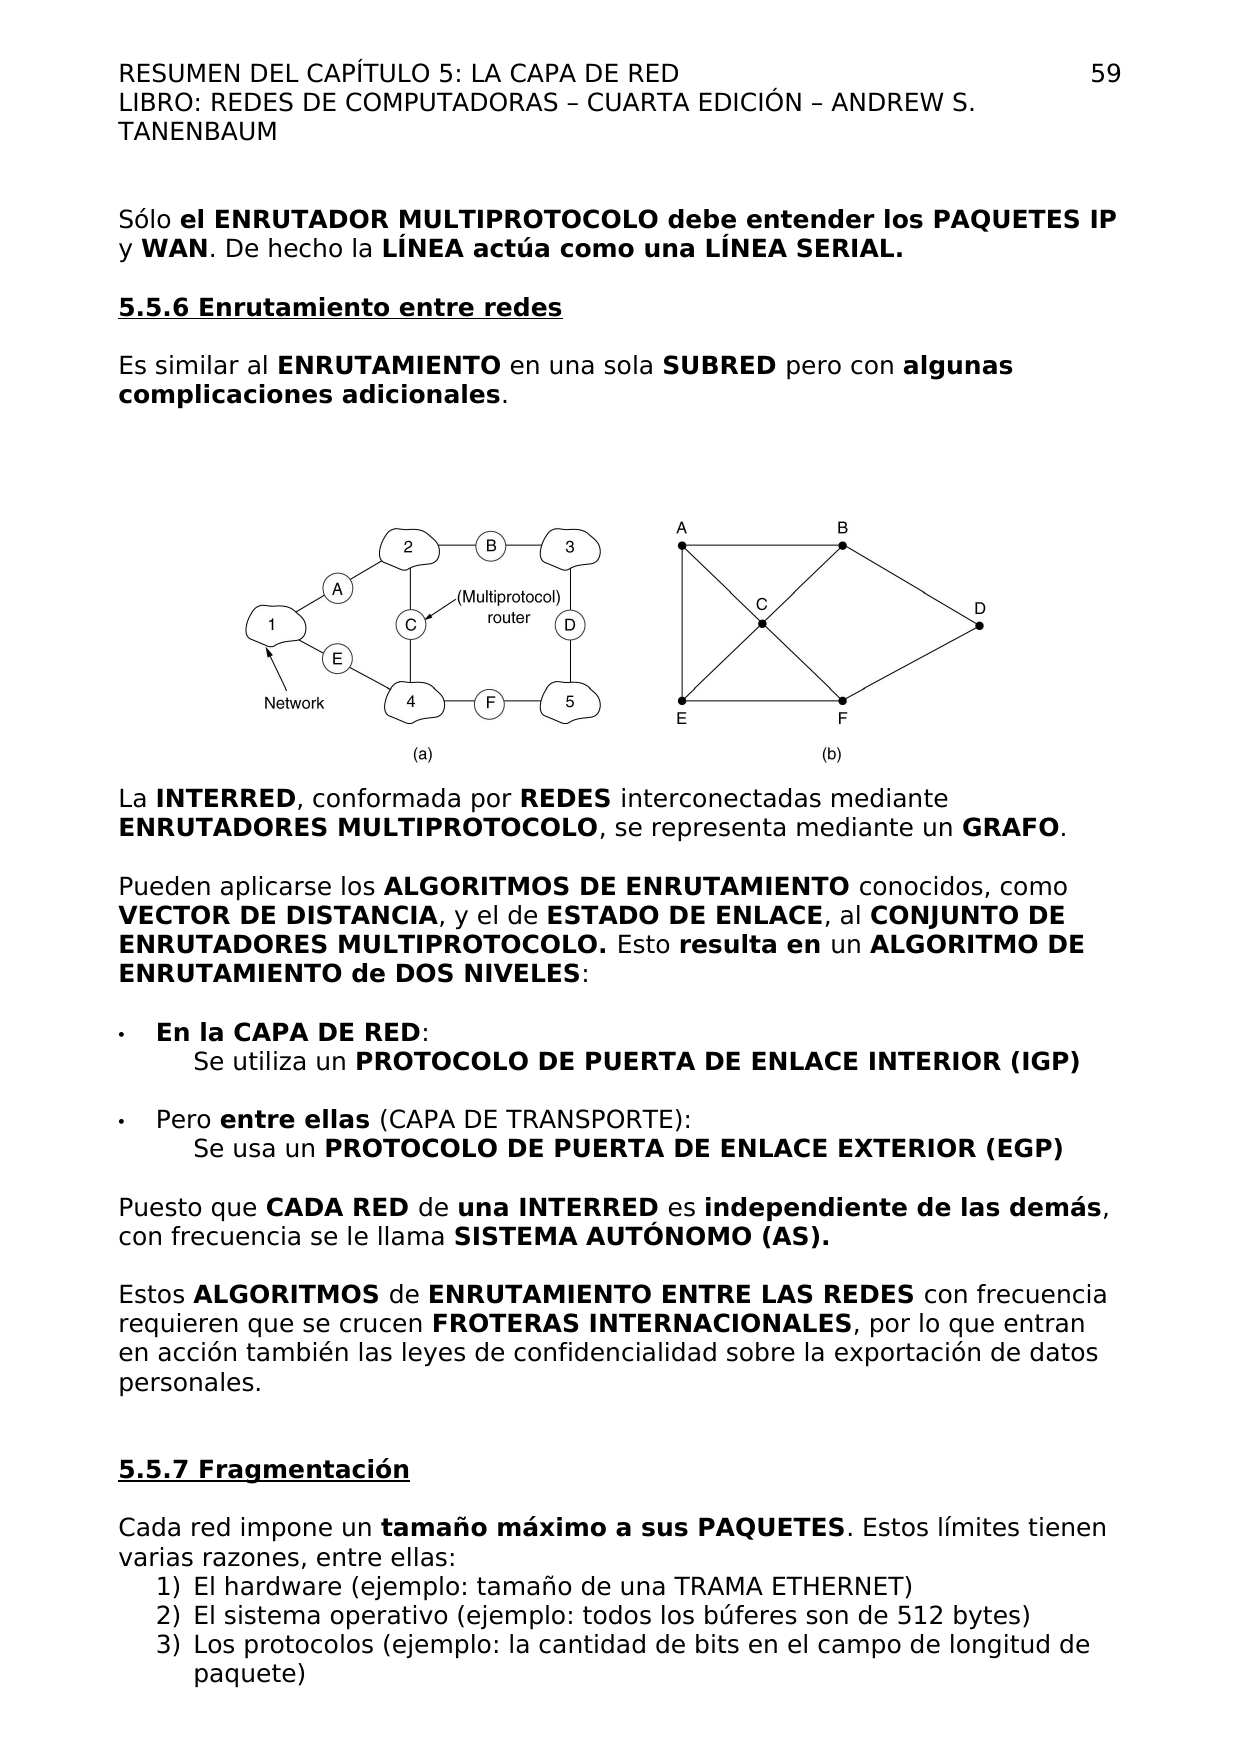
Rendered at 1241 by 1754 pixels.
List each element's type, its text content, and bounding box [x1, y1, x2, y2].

list Pero entre ellas (CAPA DE TRANSPORTE): [118, 1105, 1122, 1134]
text 5.5.6 Enrutamiento entre redes [118, 293, 1122, 322]
list Se usa un PROTOCOLO DE PUERTA DE ENLACE EXTERIOR (EGP) [156, 1134, 1122, 1163]
text Cada red impone un tamaño máximo a sus PAQUETES. Estos límites tienen varias razones, entre ellas: [118, 1513, 1122, 1572]
picture [220, 496, 1020, 785]
list En la CAPA DE RED: [118, 1018, 1122, 1047]
text Sólo el ENRUTADOR MULTIPROTOCOLO debe entender los PAQUETES IP y WAN. De hecho la LÍNEA actúa como una LÍNEA SERIAL. [118, 205, 1122, 263]
text 5.5.7 Fragmentación [118, 1455, 1122, 1484]
text Pueden aplicarse los ALGORITMOS DE ENRUTAMIENTO conocidos, como VECTOR DE DISTANCIA, y el de ESTADO DE ENLACE, al CONJUNTO DE ENRUTADORES MULTIPROTOCOLO. Esto resulta en un ALGORITMO DE ENRUTAMIENTO de DOS NIVELES: [118, 872, 1122, 988]
list Los protocolos (ejemplo: la cantidad de bits en el campo de longitud de paquete) [156, 1630, 1122, 1688]
text Es similar al ENRUTAMIENTO en una sola SUBRED pero con algunas complicaciones adicionales. [118, 351, 1122, 409]
list Se utiliza un PROTOCOLO DE PUERTA DE ENLACE INTERIOR (IGP) [156, 1047, 1122, 1076]
text La INTERRED, conformada por REDES interconectadas mediante ENRUTADORES MULTIPROTOCOLO, se representa mediante un GRAFO. [118, 497, 1122, 843]
text Estos ALGORITMOS de ENRUTAMIENTO ENTRE LAS REDES con frecuencia requieren que se crucen FROTERAS INTERNACIONALES, por lo que entran en acción también las leyes de confidencialidad sobre la exportación de datos personales. [118, 1280, 1122, 1397]
list El hardware (ejemplo: tamaño de una TRAMA ETHERNET) [156, 1572, 1122, 1601]
text Puesto que CADA RED de una INTERRED es independiente de las demás, con frecuencia se le llama SISTEMA AUTÓNOMO (AS). [118, 1193, 1122, 1251]
list El sistema operativo (ejemplo: todos los búferes son de 512 bytes) [156, 1601, 1122, 1630]
